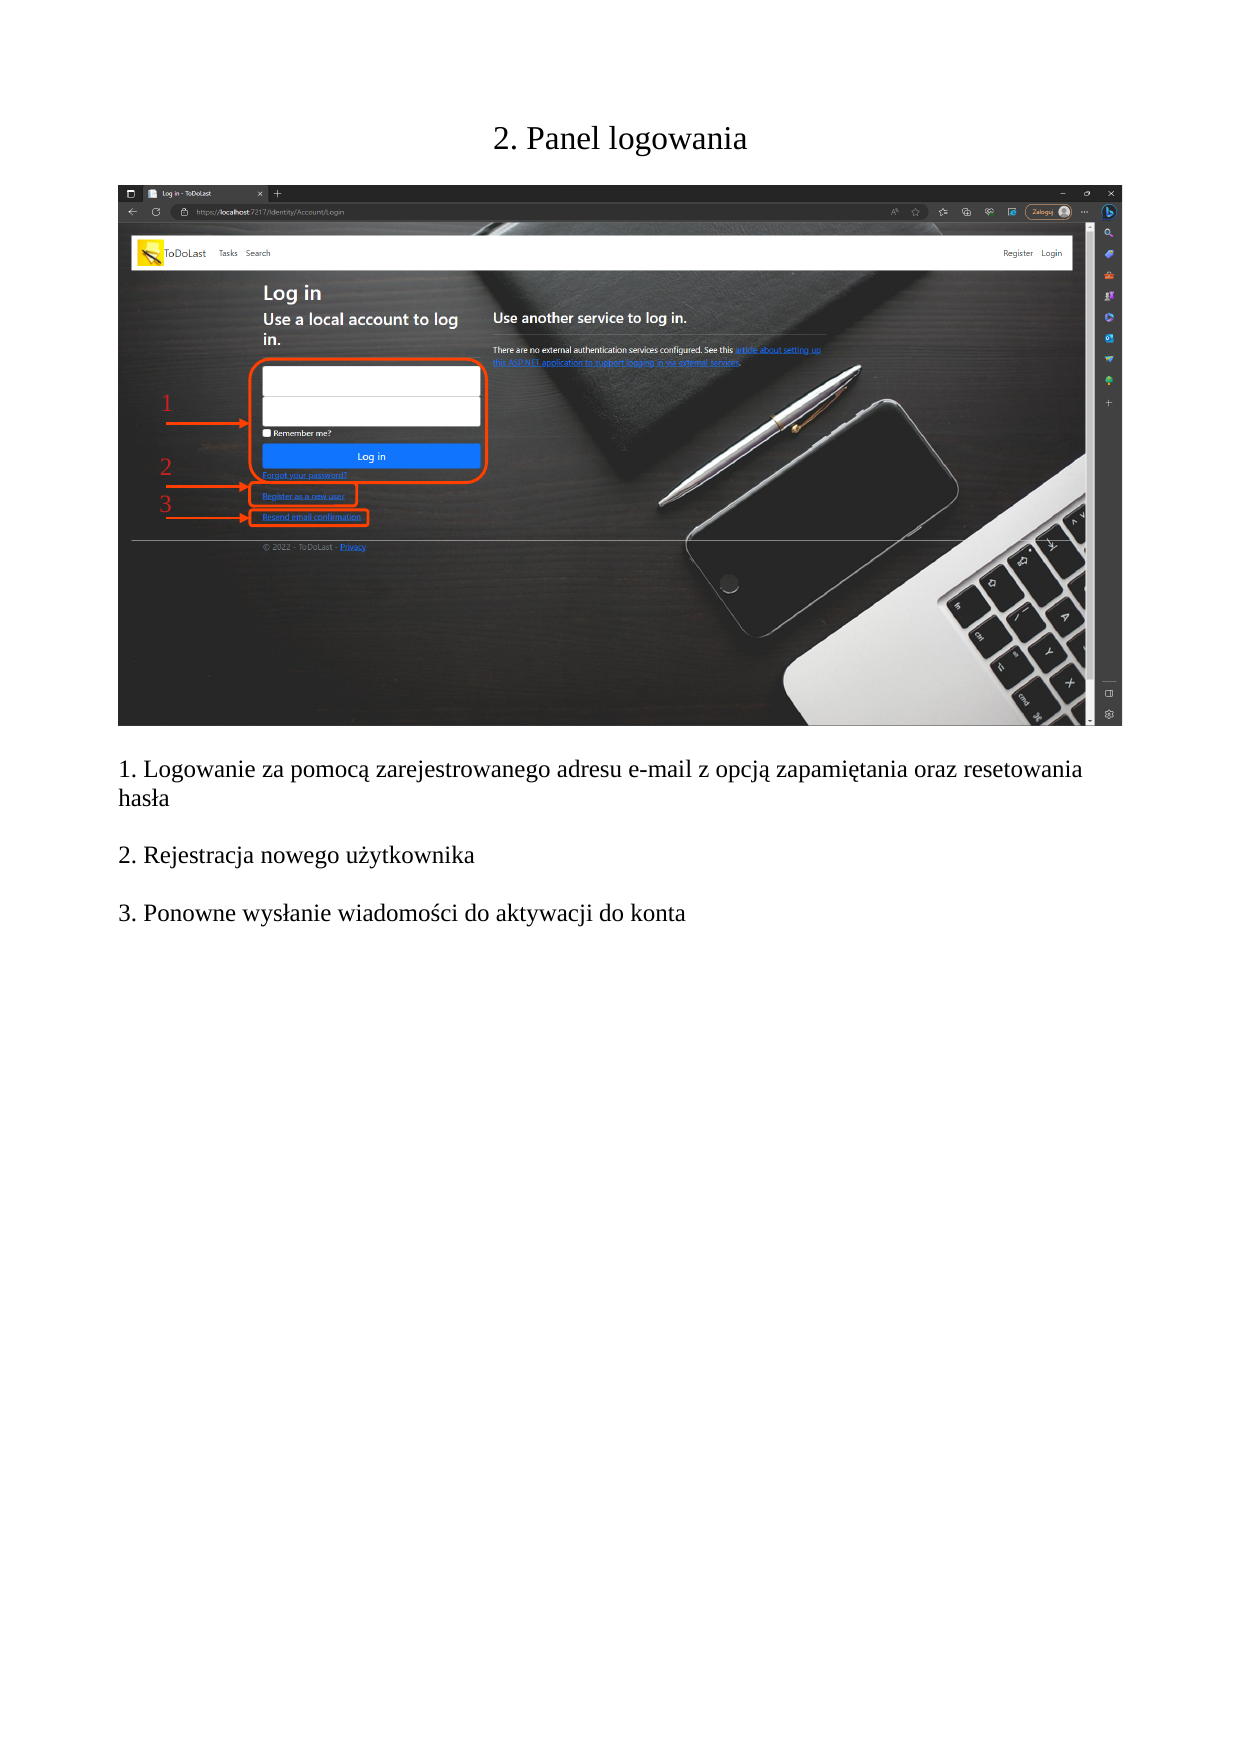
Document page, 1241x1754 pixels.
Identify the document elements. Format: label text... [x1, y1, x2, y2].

text 3. Ponowne wysłanie wiadomości do aktywacji do konta [118, 898, 1122, 927]
text 2. Rejestracja nowego użytkownika [118, 840, 1122, 869]
text 2. Panel logowania [118, 118, 1122, 156]
text 1. Logowanie za pomocą zarejestrowanego adresu e-mail z opcją zapamiętania oraz resetowania hasła [118, 754, 1122, 812]
picture [118, 185, 1123, 726]
